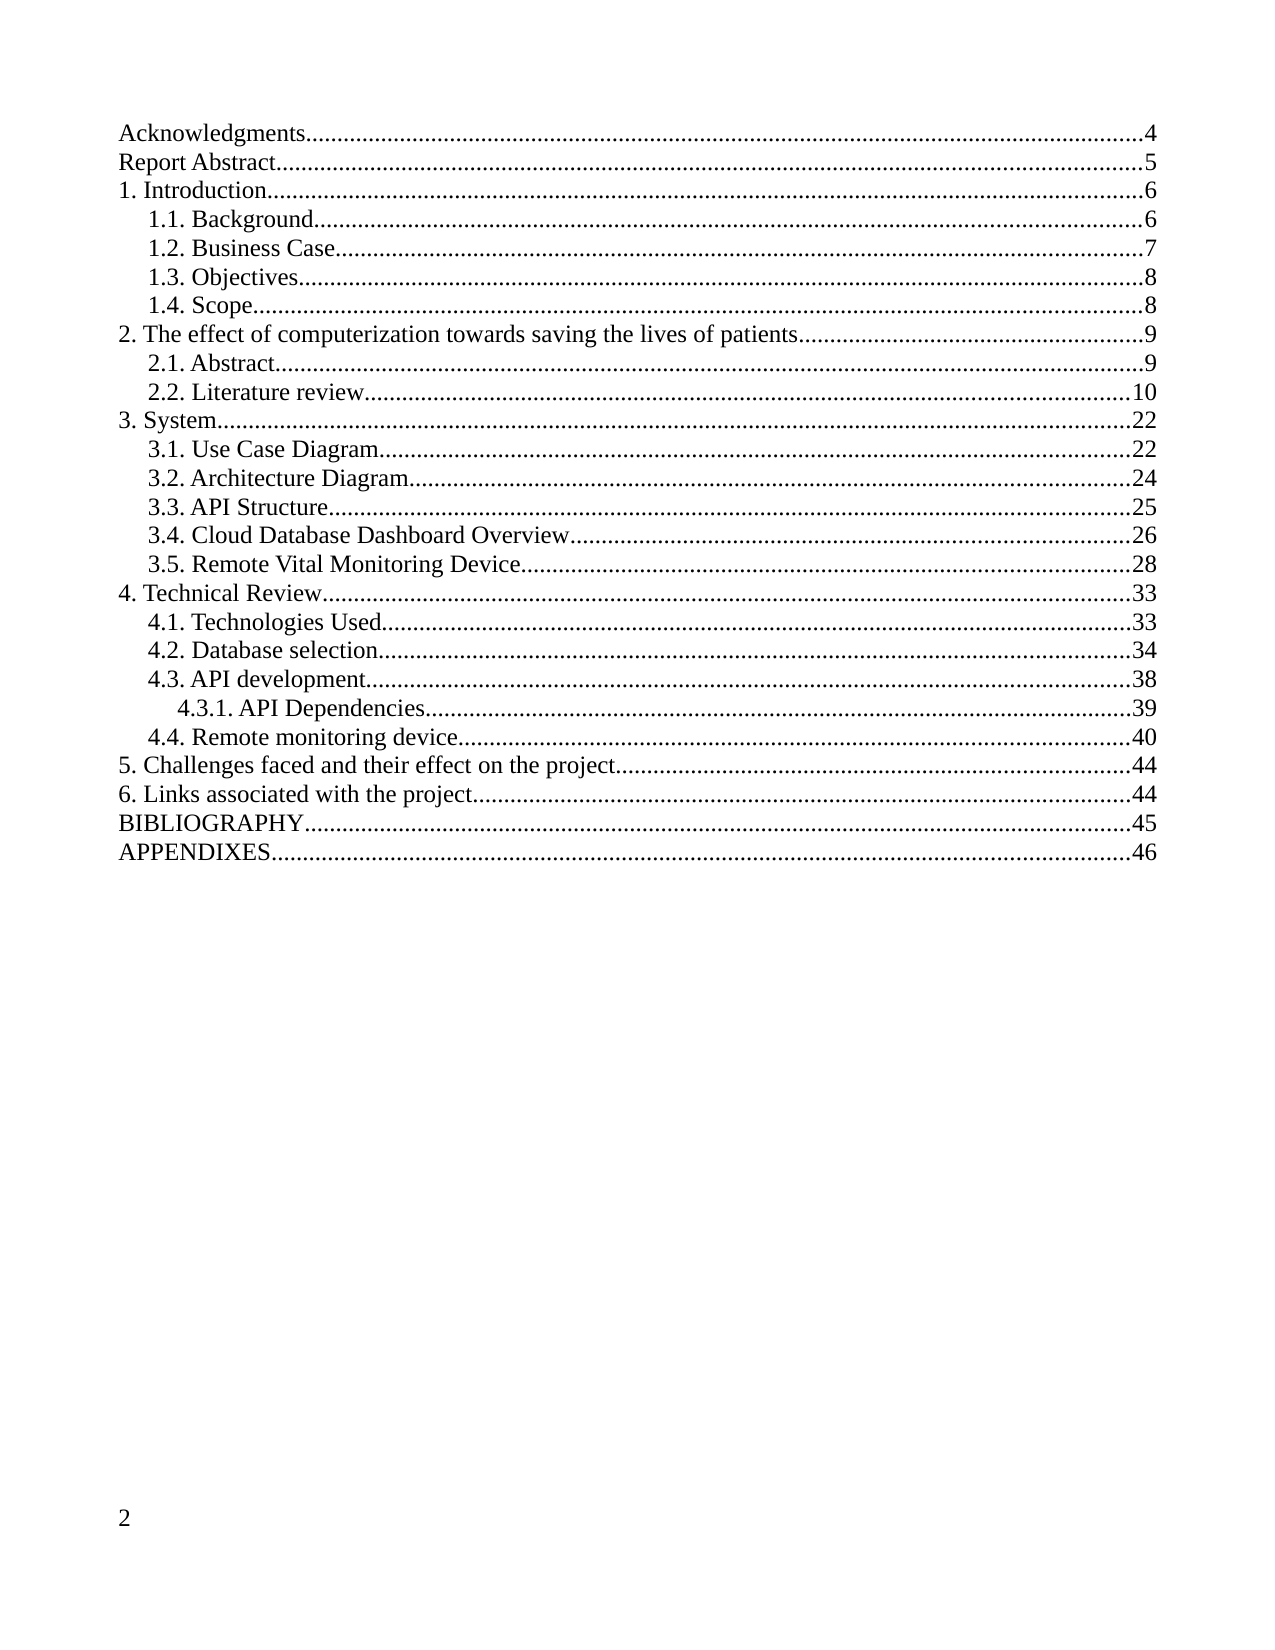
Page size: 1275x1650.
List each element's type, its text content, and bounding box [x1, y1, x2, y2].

text 2. The effect of computerization towards saving the lives of patients 9 [118, 319, 1157, 348]
text 1.2. Business Case 7 [148, 233, 1157, 262]
text 1.4. Scope 8 [148, 291, 1157, 319]
text BIBLIOGRAPHY 45 [118, 808, 1157, 837]
text 4.1. Technologies Used 33 [148, 607, 1157, 636]
text 3.5. Remote Vital Monitoring Device 28 [148, 549, 1157, 578]
text 1. Introduction 6 [118, 176, 1157, 204]
text 5. Challenges faced and their effect on the project 44 [118, 751, 1157, 779]
text 3.2. Architecture Diagram 24 [148, 463, 1157, 492]
text 6. Links associated with the project 44 [118, 779, 1157, 808]
text 4.3.1. API Dependencies 39 [177, 693, 1157, 722]
text Acknowledgments 4 [118, 118, 1157, 147]
text 1.1. Background 6 [148, 204, 1157, 233]
text 3.1. Use Case Diagram 22 [148, 434, 1157, 463]
text 3. System 22 [118, 406, 1157, 434]
text 2.1. Abstract 9 [148, 348, 1157, 377]
text 4. Technical Review 33 [118, 578, 1157, 607]
text 1.3. Objectives 8 [148, 262, 1157, 291]
text APPENDIXES 46 [118, 837, 1157, 866]
text 4.4. Remote monitoring device 40 [148, 722, 1157, 751]
text 4.3. API development 38 [148, 664, 1157, 693]
text 3.4. Cloud Database Dashboard Overview 26 [148, 521, 1157, 549]
text 4.2. Database selection 34 [148, 636, 1157, 664]
text 3.3. API Structure 25 [148, 492, 1157, 521]
text Report Abstract 5 [118, 147, 1157, 176]
text 2.2. Literature review 10 [148, 377, 1157, 406]
